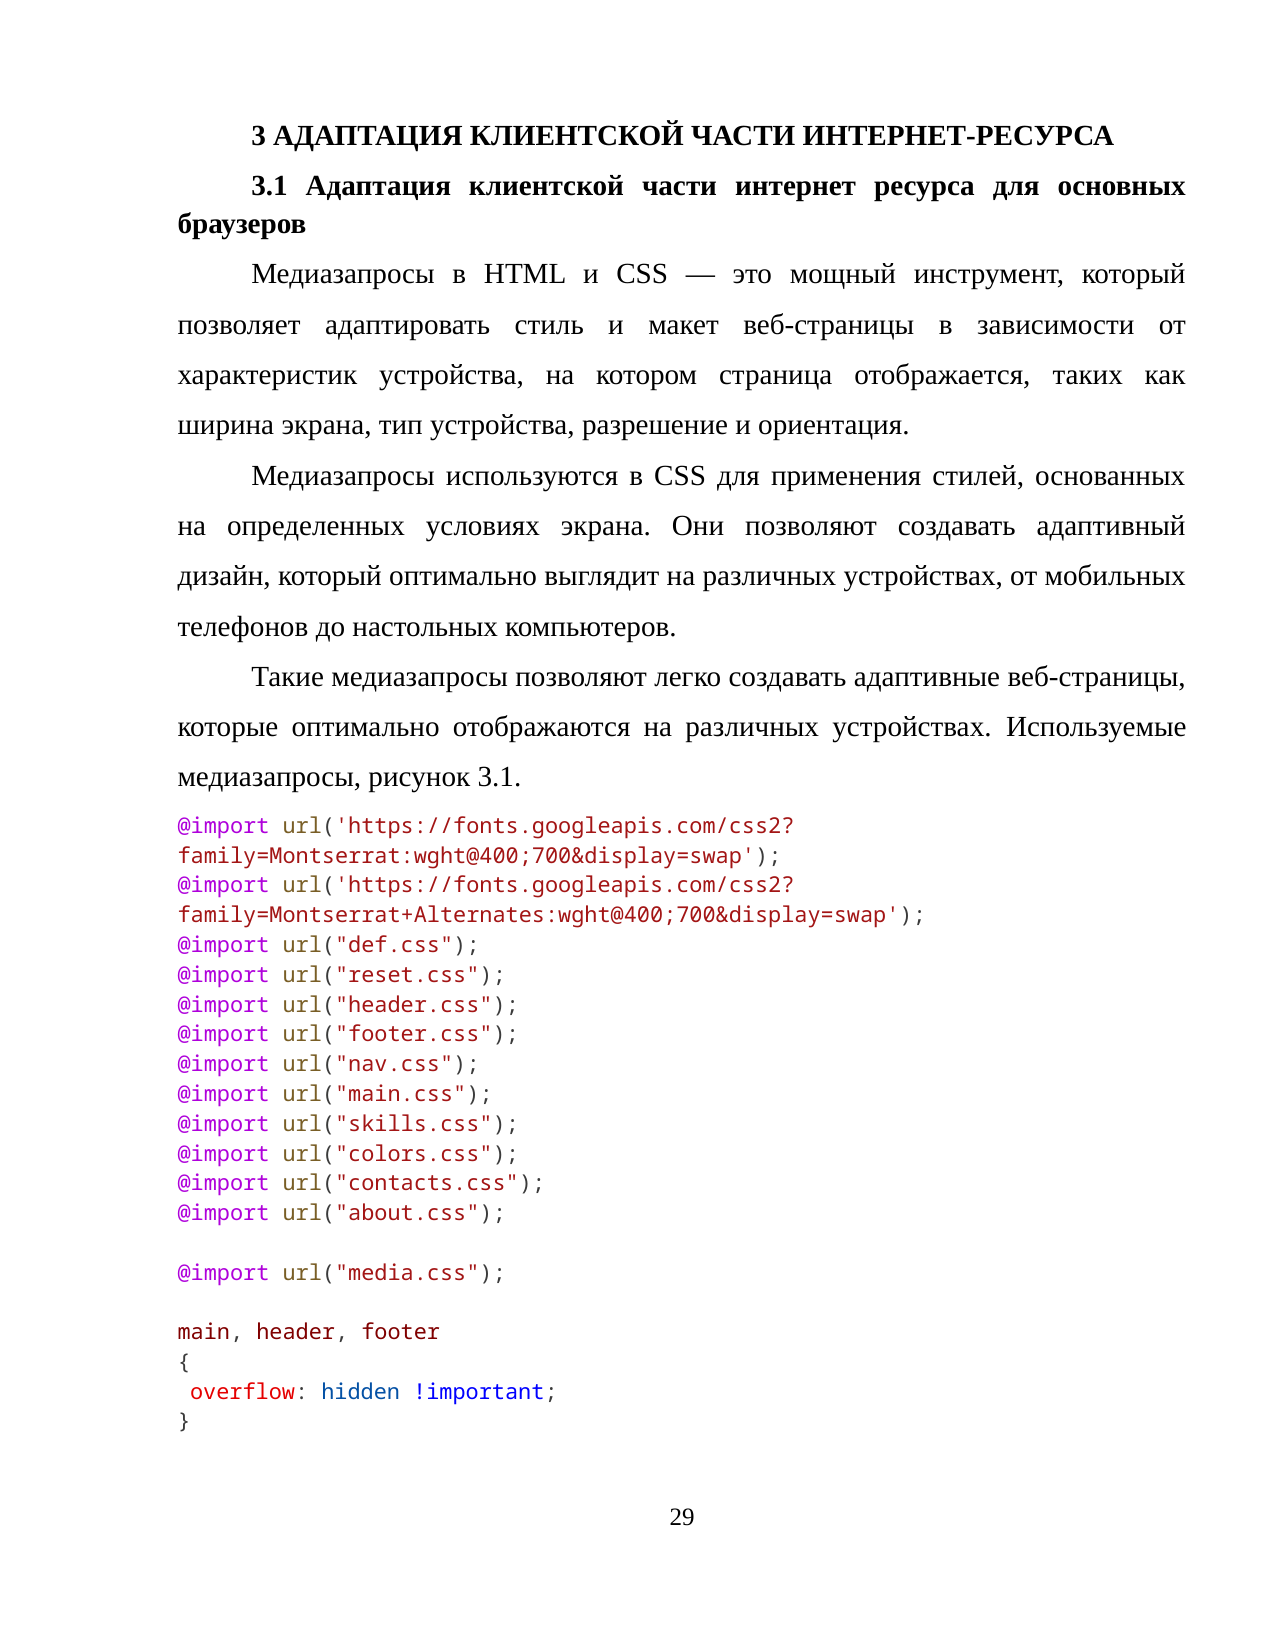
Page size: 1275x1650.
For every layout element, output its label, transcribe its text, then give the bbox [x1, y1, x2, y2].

text @import url("nav.css"); [177, 1048, 1186, 1078]
title 3.1 Адаптация клиентской части интернет ресурса для основных браузеров [177, 168, 1186, 240]
text @import url("reset.css"); [177, 959, 1186, 989]
title 3 АДАПТАЦИЯ КЛИЕНТСКОЙ ЧАСТИ ИНТЕРНЕТ-РЕСУРСА [177, 118, 1186, 152]
text main, header, footer [177, 1316, 1186, 1346]
text @import url('https://fonts.googleapis.com/css2?family=Montserrat:wght@400;700&display=swap'); [177, 810, 1186, 869]
text @import url('https://fonts.googleapis.com/css2?family=Montserrat+Alternates:wght@400;700&display=swap'); [177, 869, 1186, 929]
text Медиазапросы используются в CSS для применения стилей, основанных на определенных условиях экрана. Они позволяют создавать адаптивный дизайн, который оптимально выглядит на различных устройствах, от мобильных телефонов до настольных компьютеров. [177, 458, 1186, 642]
text @import url("colors.css"); [177, 1138, 1186, 1167]
text } [177, 1406, 1186, 1435]
text @import url("main.css"); [177, 1078, 1186, 1108]
text @import url("footer.css"); [177, 1018, 1186, 1048]
text Такие медиазапросы позволяют легко создавать адаптивные веб-страницы, которые оптимально отображаются на различных устройствах. Используемые медиазапросы, рисунок 3.1. [177, 659, 1186, 793]
text @import url("contacts.css"); [177, 1167, 1186, 1197]
text { [177, 1346, 1186, 1376]
text overflow: hidden !important; [177, 1376, 1186, 1406]
text @import url("def.css"); [177, 929, 1186, 959]
text @import url("header.css"); [177, 989, 1186, 1018]
text Медиазапросы в HTML и CSS — это мощный инструмент, который позволяет адаптировать стиль и макет веб-страницы в зависимости от характеристик устройства, на котором страница отображается, таких как ширина экрана, тип устройства, разрешение и ориентация. [177, 256, 1186, 441]
text @import url("skills.css"); [177, 1108, 1186, 1138]
text @import url("about.css"); [177, 1197, 1186, 1227]
text @import url("media.css"); [177, 1257, 1186, 1286]
